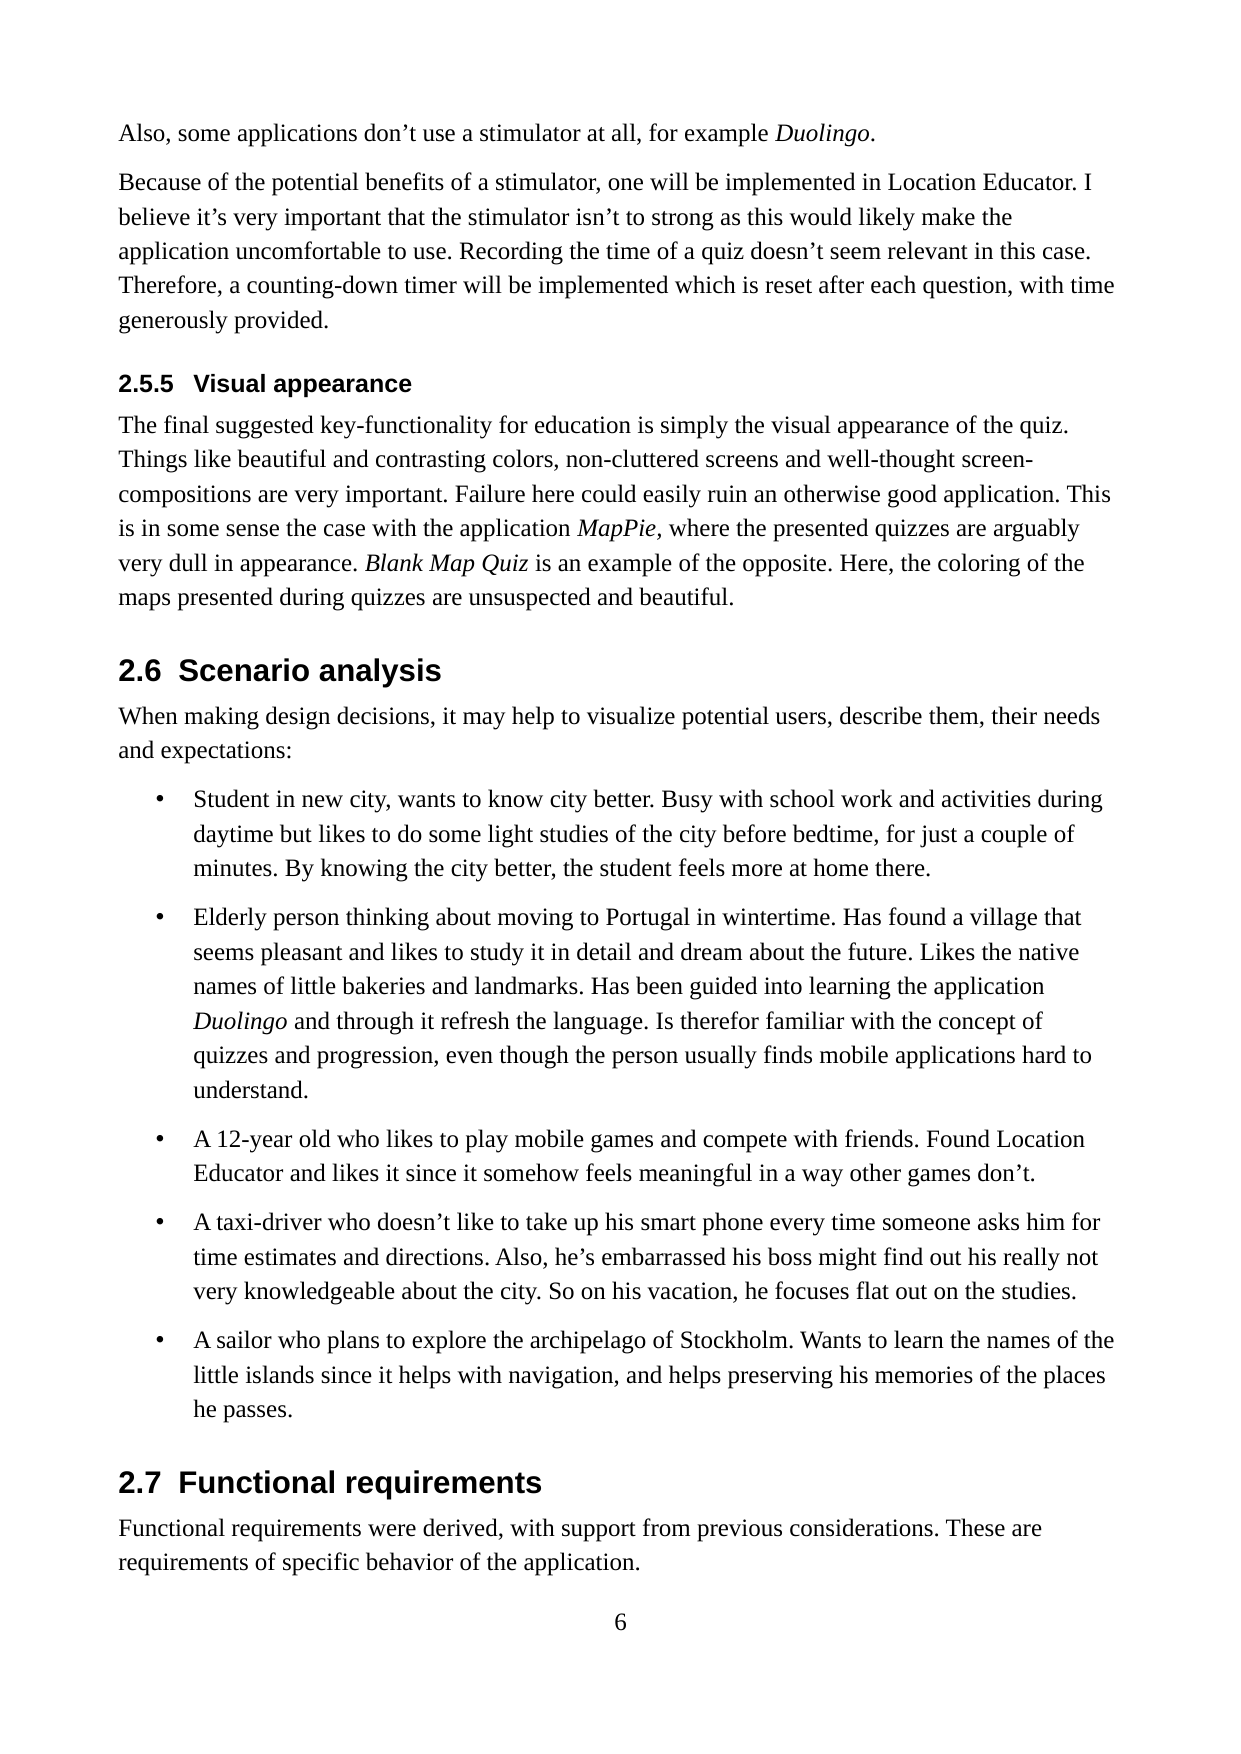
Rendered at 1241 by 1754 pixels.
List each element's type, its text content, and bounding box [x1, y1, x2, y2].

text The final suggested key-functionality for education is simply the visual appearance of the quiz. Things like beautiful and contrasting colors, non-cluttered screens and well-thought screen-compositions are very important. Failure here could easily ruin an otherwise good application. This is in some sense the case with the application MapPie, where the presented quizzes are arguably very dull in appearance. Blank Map Quiz is an example of the opposite. Here, the coloring of the maps presented during quizzes are unsuspected and beautiful. [118, 410, 1122, 611]
subtitle Scenario analysis [118, 652, 1122, 688]
subtitle Functional requirements [118, 1464, 1122, 1500]
list Elderly person thinking about moving to Portugal in wintertime. Has found a village that seems pleasant and likes to study it in detail and dream about the future. Likes the native names of little bakeries and landmarks. Has been guided into learning the application Duolingo and through it refresh the language. Is therefor familiar with the concept of quizzes and progression, even though the person usually finds mobile applications hard to understand. [156, 902, 1122, 1103]
list A taxi-driver who doesn’t like to take up his smart phone every time someone asks him for time estimates and directions. Also, he’s embarrassed his boss might find out his really not very knowledgeable about the city. So on his vacation, he focuses flat out on the studies. [156, 1207, 1122, 1305]
list A sailor who plans to explore the archipelago of Stockholm. Wants to learn the names of the little islands since it helps with navigation, and helps preserving his memories of the places he passes. [156, 1325, 1122, 1423]
text Functional requirements were derived, with support from previous considerations. These are requirements of specific behavior of the application. [118, 1513, 1122, 1576]
text Also, some applications don’t use a stimulator at all, for example Duolingo. [118, 118, 1122, 147]
list A 12-year old who likes to play mobile games and compete with friends. Found Location Educator and likes it since it somehow feels meaningful in a way other games don’t. [156, 1124, 1122, 1187]
list Student in new city, wants to know city better. Busy with school work and activities during daytime but likes to do some light studies of the city before bedtime, for just a couple of minutes. By knowing the city better, the student feels more at home there. [156, 784, 1122, 882]
text Because of the potential benefits of a stimulator, one will be implemented in Location Educator. I believe it’s very important that the stimulator isn’t to strong as this would likely make the application uncomfortable to use. Recording the time of a quiz doesn’t seem relevant in this case. Therefore, a counting-down timer will be implemented which is reset after each question, with time generously provided. [118, 167, 1122, 334]
subtitle Visual appearance [118, 369, 1122, 397]
text When making design decisions, it may help to visualize potential users, describe them, their needs and expectations: [118, 701, 1122, 764]
